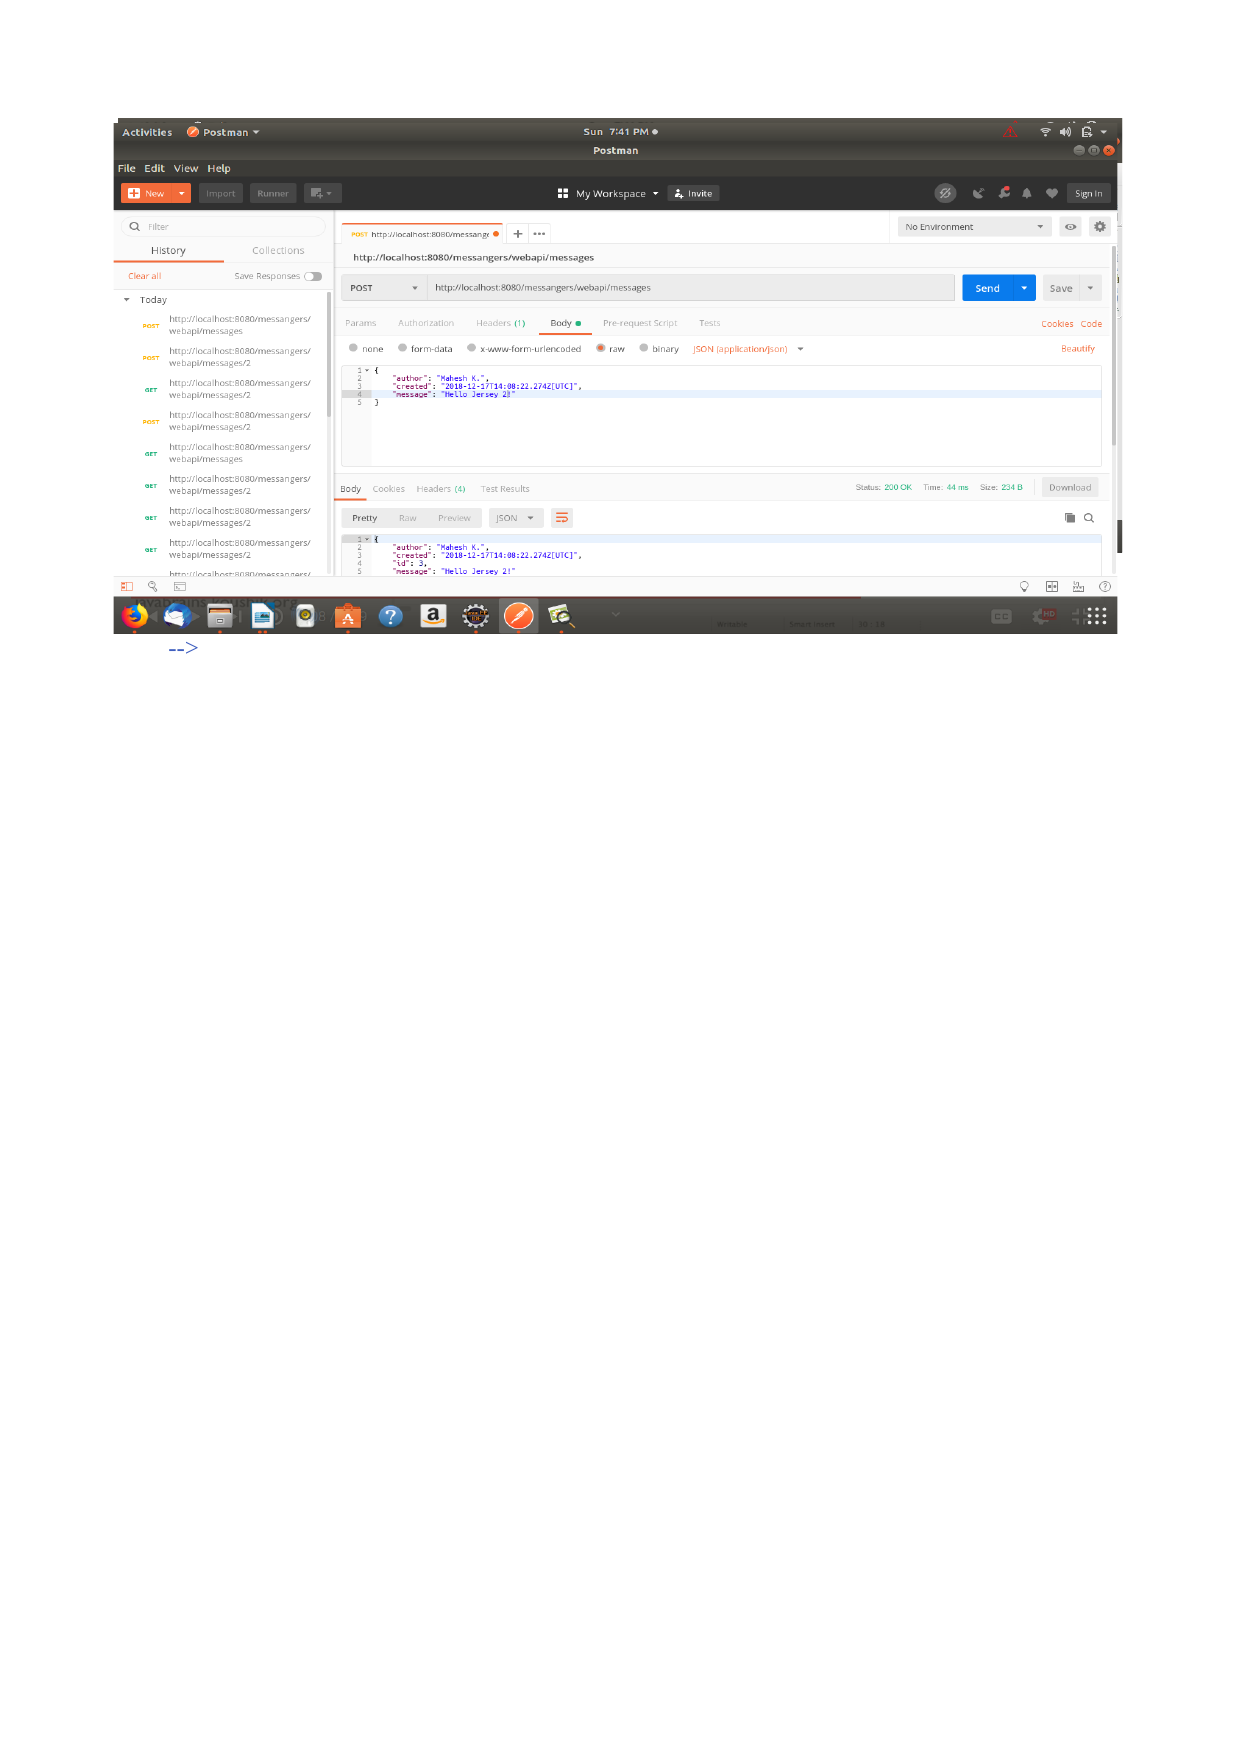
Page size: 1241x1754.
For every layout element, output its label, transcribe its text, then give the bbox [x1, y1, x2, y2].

text --> [118, 553, 1122, 662]
picture [113, 118, 1123, 634]
